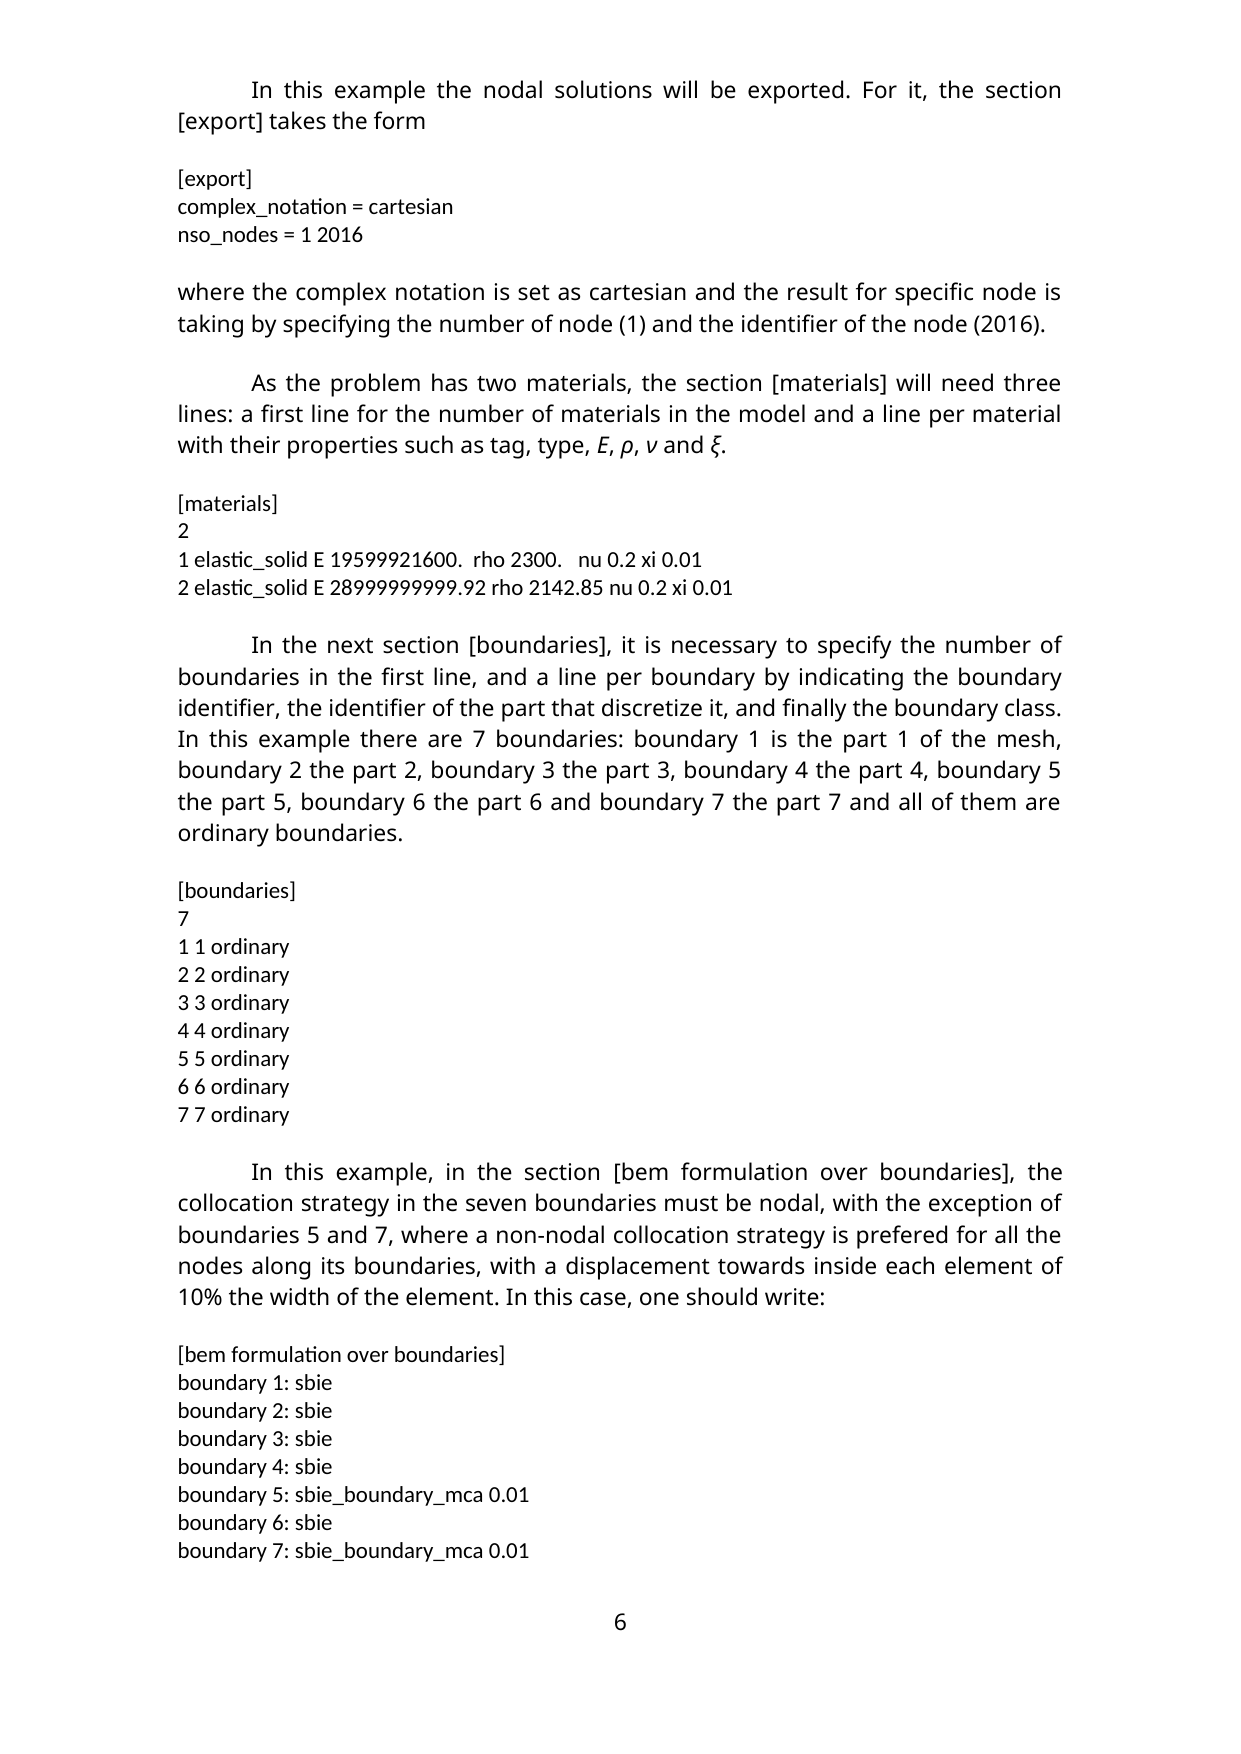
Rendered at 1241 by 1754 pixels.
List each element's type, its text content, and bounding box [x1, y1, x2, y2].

text boundary 2: sbie [177, 1396, 1063, 1424]
text 7 7 ordinary [177, 1100, 1063, 1128]
text 7 [177, 904, 1063, 932]
text In the next section [boundaries], it is necessary to specify the number of boundaries in the first line, and a line per boundary by indicating the boundary identifier, the identifier of the part that discretize it, and finally the boundary class. In this example there are 7 boundaries: boundary 1 is the part 1 of the mesh, boundary 2 the part 2, boundary 3 the part 3, boundary 4 the part 4, boundary 5 the part 5, boundary 6 the part 6 and boundary 7 the part 7 and all of them are ordinary boundaries. [177, 629, 1063, 848]
text As the problem has two materials, the section [materials] will need three lines: a first line for the number of materials in the model and a line per material with their properties such as tag, type, E, ρ, ν and ξ. [177, 367, 1063, 461]
text boundary 1: sbie [177, 1368, 1063, 1396]
text In this example, in the section [bem formulation over boundaries], the collocation strategy in the seven boundaries must be nodal, with the exception of boundaries 5 and 7, where a non-nodal collocation strategy is prefered for all the nodes along its boundaries, with a displacement towards inside each element of 10% the width of the element. In this case, one should write: [177, 1156, 1063, 1312]
text 1 1 ordinary [177, 932, 1063, 960]
text boundary 4: sbie [177, 1452, 1063, 1481]
text boundary 3: sbie [177, 1424, 1063, 1452]
text 2 2 ordinary [177, 960, 1063, 988]
text 4 4 ordinary [177, 1016, 1063, 1044]
text boundary 7: sbie_boundary_mca 0.01 [177, 1537, 1063, 1564]
text where the complex notation is set as cartesian and the result for specific node is taking by specifying the number of node (1) and the identifier of the node (2016). [177, 276, 1063, 339]
text nso_nodes = 1 2016 [177, 220, 1063, 248]
text 3 3 ordinary [177, 988, 1063, 1016]
text 2 [177, 517, 1063, 545]
text 6 6 ordinary [177, 1072, 1063, 1100]
text [export] [177, 164, 1063, 192]
text [boundaries] [177, 876, 1063, 904]
text boundary 5: sbie_boundary_mca 0.01 [177, 1481, 1063, 1508]
text [bem formulation over boundaries] [177, 1340, 1063, 1368]
text 2 elastic_solid E 28999999999.92 rho 2142.85 nu 0.2 xi 0.01 [177, 573, 1063, 601]
text In this example the nodal solutions will be exported. For it, the section [export] takes the form [177, 74, 1063, 136]
text boundary 6: sbie [177, 1508, 1063, 1537]
text [materials] [177, 489, 1063, 517]
text 1 elastic_solid E 19599921600. rho 2300. nu 0.2 xi 0.01 [177, 545, 1063, 573]
text complex_notation = cartesian [177, 192, 1063, 220]
text 5 5 ordinary [177, 1044, 1063, 1072]
